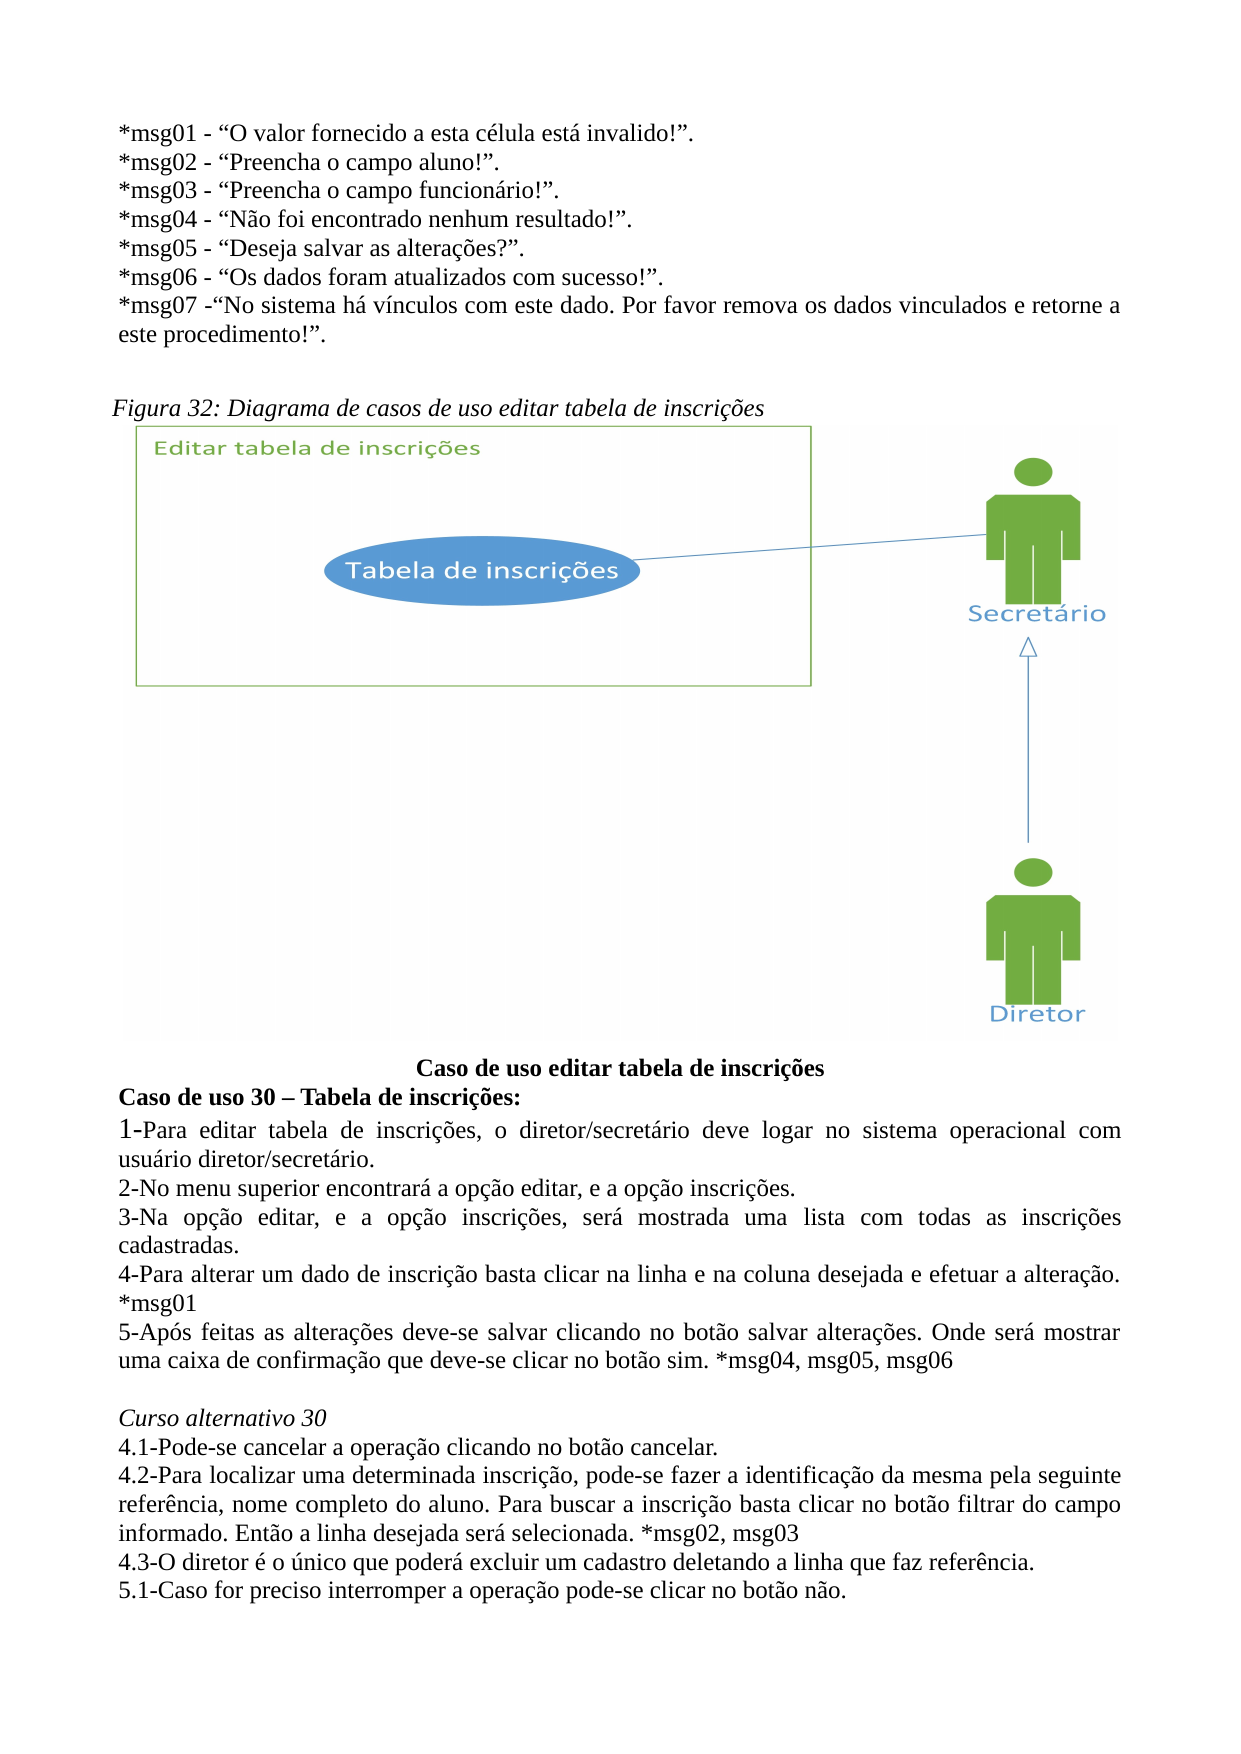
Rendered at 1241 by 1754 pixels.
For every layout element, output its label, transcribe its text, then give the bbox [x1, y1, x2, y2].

text 2-No menu superior encontrará a opção editar, e a opção inscrições. [118, 1173, 1122, 1202]
text 5.1-Caso for preciso interromper a operação pode-se clicar no botão não. [118, 1576, 1122, 1604]
text 4-Para alterar um dado de inscrição basta clicar na linha e na coluna desejada e efetuar a alteração. *msg01 [118, 1259, 1122, 1317]
text 3-Na opção editar, e a opção inscrições, será mostrada uma lista com todas as inscrições cadastradas. [118, 1202, 1122, 1259]
text Caso de uso editar tabela de inscrições [112, 422, 1127, 1082]
text Caso de uso 30 – Tabela de inscrições: [118, 1082, 1122, 1111]
text *msg06 - “Os dados foram atualizados com sucesso!”. [118, 262, 1122, 291]
text *msg03 - “Preencha o campo funcionário!”. [118, 176, 1122, 204]
text *msg04 - “Não foi encontrado nenhum resultado!”. [118, 204, 1122, 233]
picture [122, 425, 1118, 1041]
text 4.3-O diretor é o único que poderá excluir um cadastro deletando a linha que faz referência. [118, 1547, 1122, 1576]
text Curso alternativo 30 [118, 1403, 1122, 1432]
text [112, 377, 1127, 393]
text 5-Após feitas as alterações deve-se salvar clicando no botão salvar alterações. Onde será mostrar uma caixa de confirmação que deve-se clicar no botão sim. *msg04, msg05, msg06 [118, 1317, 1122, 1374]
text 4.1-Pode-se cancelar a operação clicando no botão cancelar. [118, 1432, 1122, 1461]
text *msg02 - “Preencha o campo aluno!”. [118, 147, 1122, 176]
text *msg07 -“No sistema há vínculos com este dado. Por favor remova os dados vinculados e retorne a este procedimento!”. [118, 291, 1122, 348]
text Figura 32: Diagrama de casos de uso editar tabela de inscrições [112, 393, 1127, 422]
text *msg05 - “Deseja salvar as alterações?”. [118, 233, 1122, 262]
text 1-Para editar tabela de inscrições, o diretor/secretário deve logar no sistema operacional com usuário diretor/secretário. [118, 1111, 1122, 1173]
text *msg01 - “O valor fornecido a esta célula está invalido!”. [118, 118, 1122, 147]
text 4.2-Para localizar uma determinada inscrição, pode-se fazer a identificação da mesma pela seguinte referência, nome completo do aluno. Para buscar a inscrição basta clicar no botão filtrar do campo informado. Então a linha desejada será selecionada. *msg02, msg03 [118, 1461, 1122, 1547]
